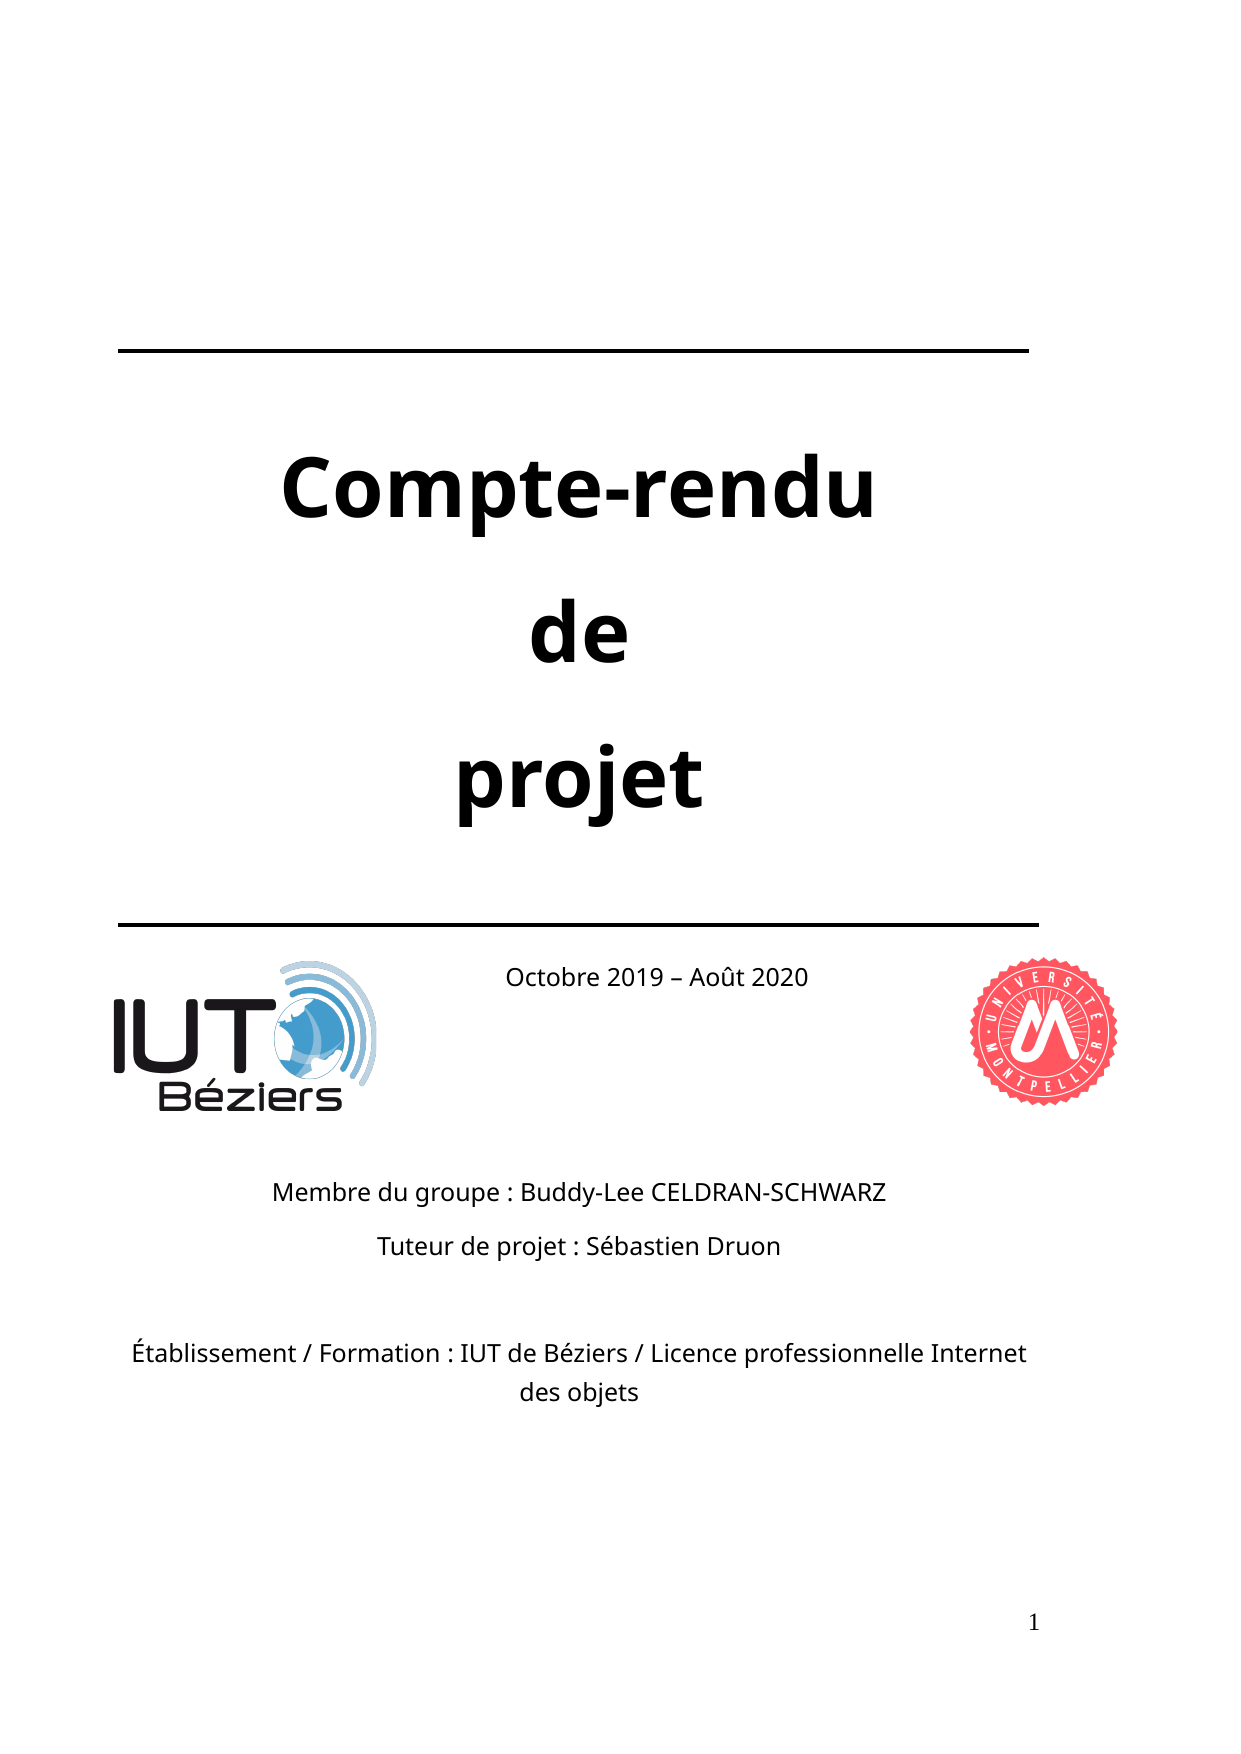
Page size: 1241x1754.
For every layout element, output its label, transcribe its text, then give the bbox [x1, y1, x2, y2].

picture [113, 961, 377, 1112]
text Membre du groupe : Buddy-Lee CELDRAN-SCHWARZ [118, 1174, 1040, 1209]
text Tuteur de projet : Sébastien Druon [118, 1228, 1040, 1262]
text projet [118, 718, 1040, 832]
picture [969, 957, 1118, 1106]
text Compte-rendu [118, 428, 1040, 542]
text Établissement / Formation : IUT de Béziers / Licence professionnelle Internet des objets [118, 1336, 1040, 1409]
text de [118, 573, 1040, 687]
text Octobre 2019 – Août 2020 [118, 959, 969, 994]
